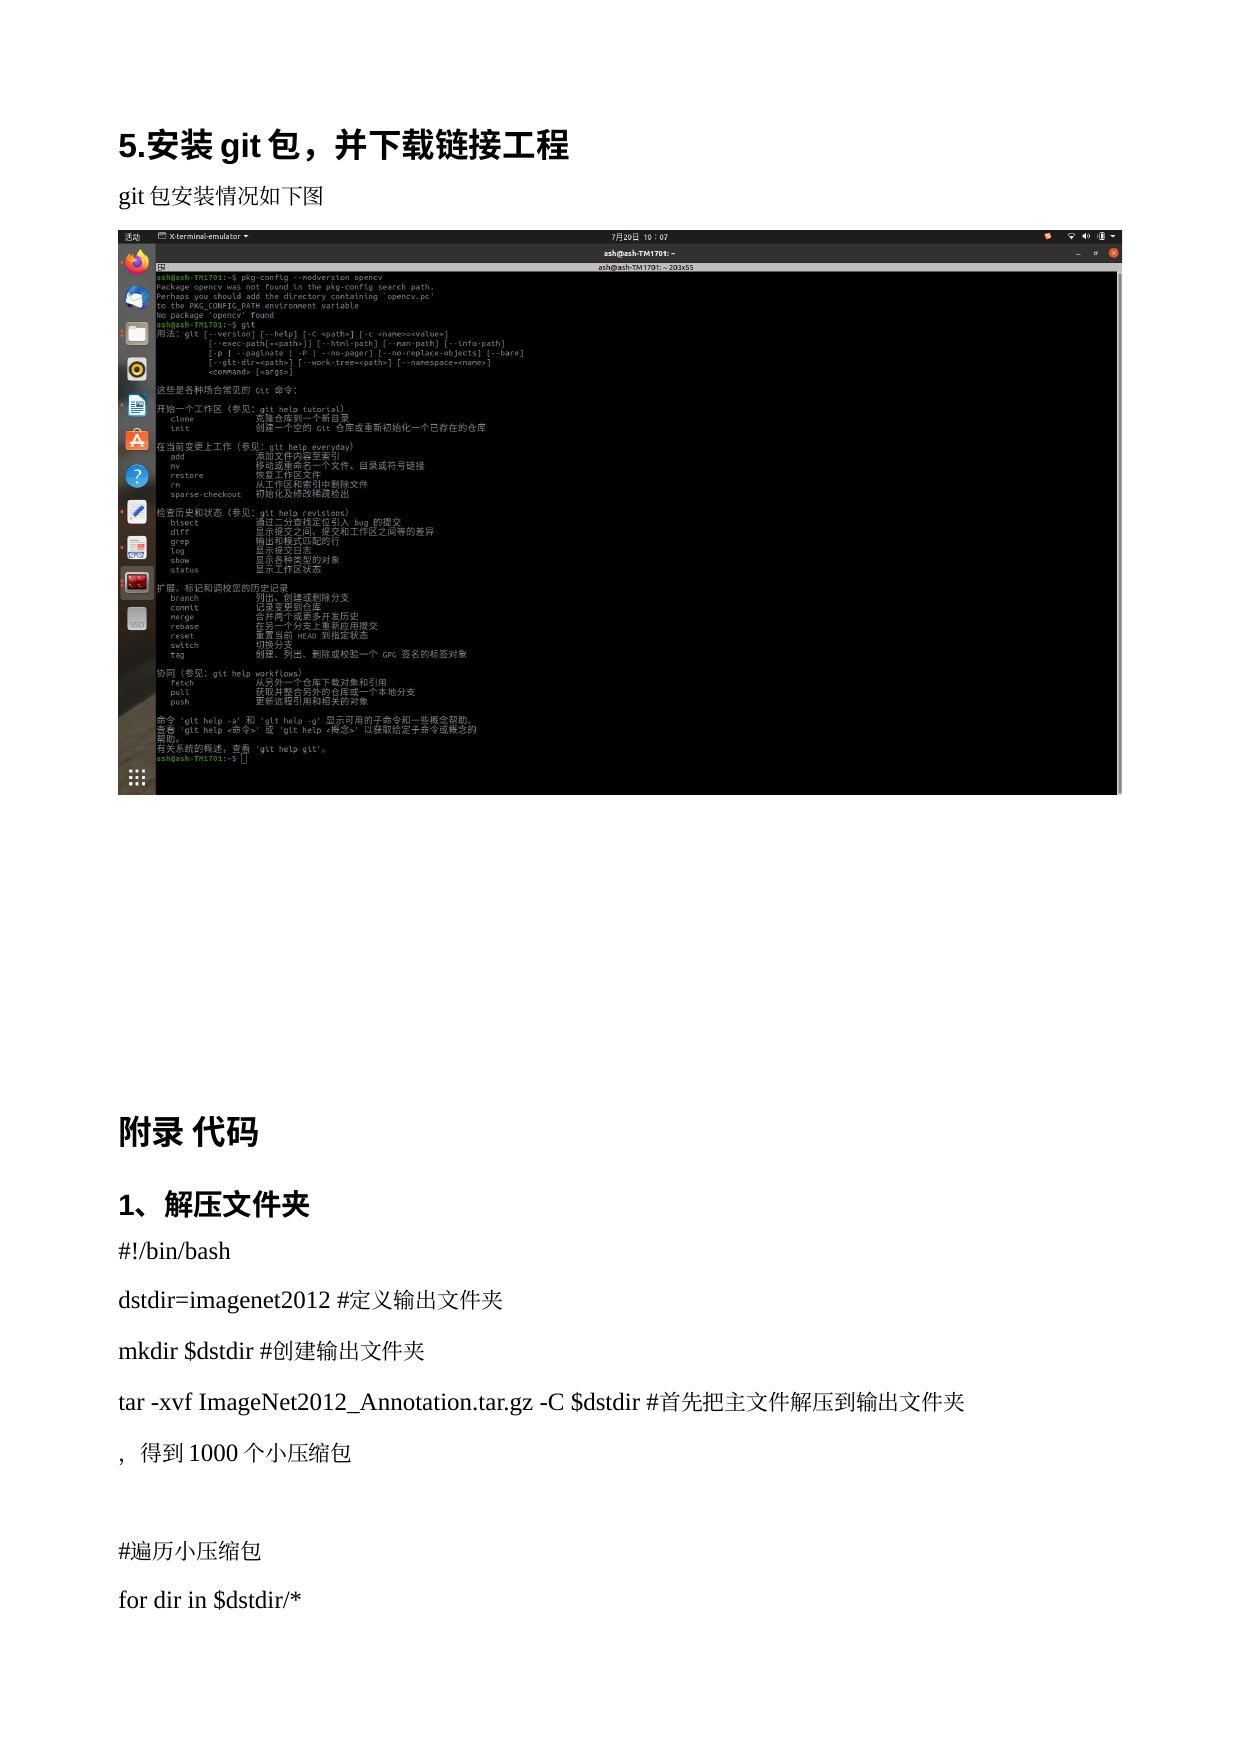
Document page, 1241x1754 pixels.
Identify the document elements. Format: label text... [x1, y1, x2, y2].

subtitle 1、解压文件夹 [118, 1181, 1122, 1223]
text #遍历小压缩包 [118, 1534, 1122, 1566]
picture [118, 230, 1123, 795]
text #!/bin/bash [118, 1236, 1122, 1265]
text mkdir $dstdir #创建输出文件夹 [118, 1334, 1122, 1366]
text tar -xvf ImageNet2012_Annotation.tar.gz -C $dstdir #首先把主文件解压到输出文件夹 [118, 1385, 1122, 1416]
text ，得到1000个小压缩包 [118, 1436, 1122, 1467]
text git包安装情况如下图 [118, 179, 1122, 211]
text dstdir=imagenet2012 #定义输出文件夹 [118, 1283, 1122, 1315]
subtitle 附录 代码 [118, 1105, 1122, 1154]
text for dir in $dstdir/* [118, 1585, 1122, 1613]
subtitle 5.安装git包，并下载链接工程 [118, 118, 1122, 167]
